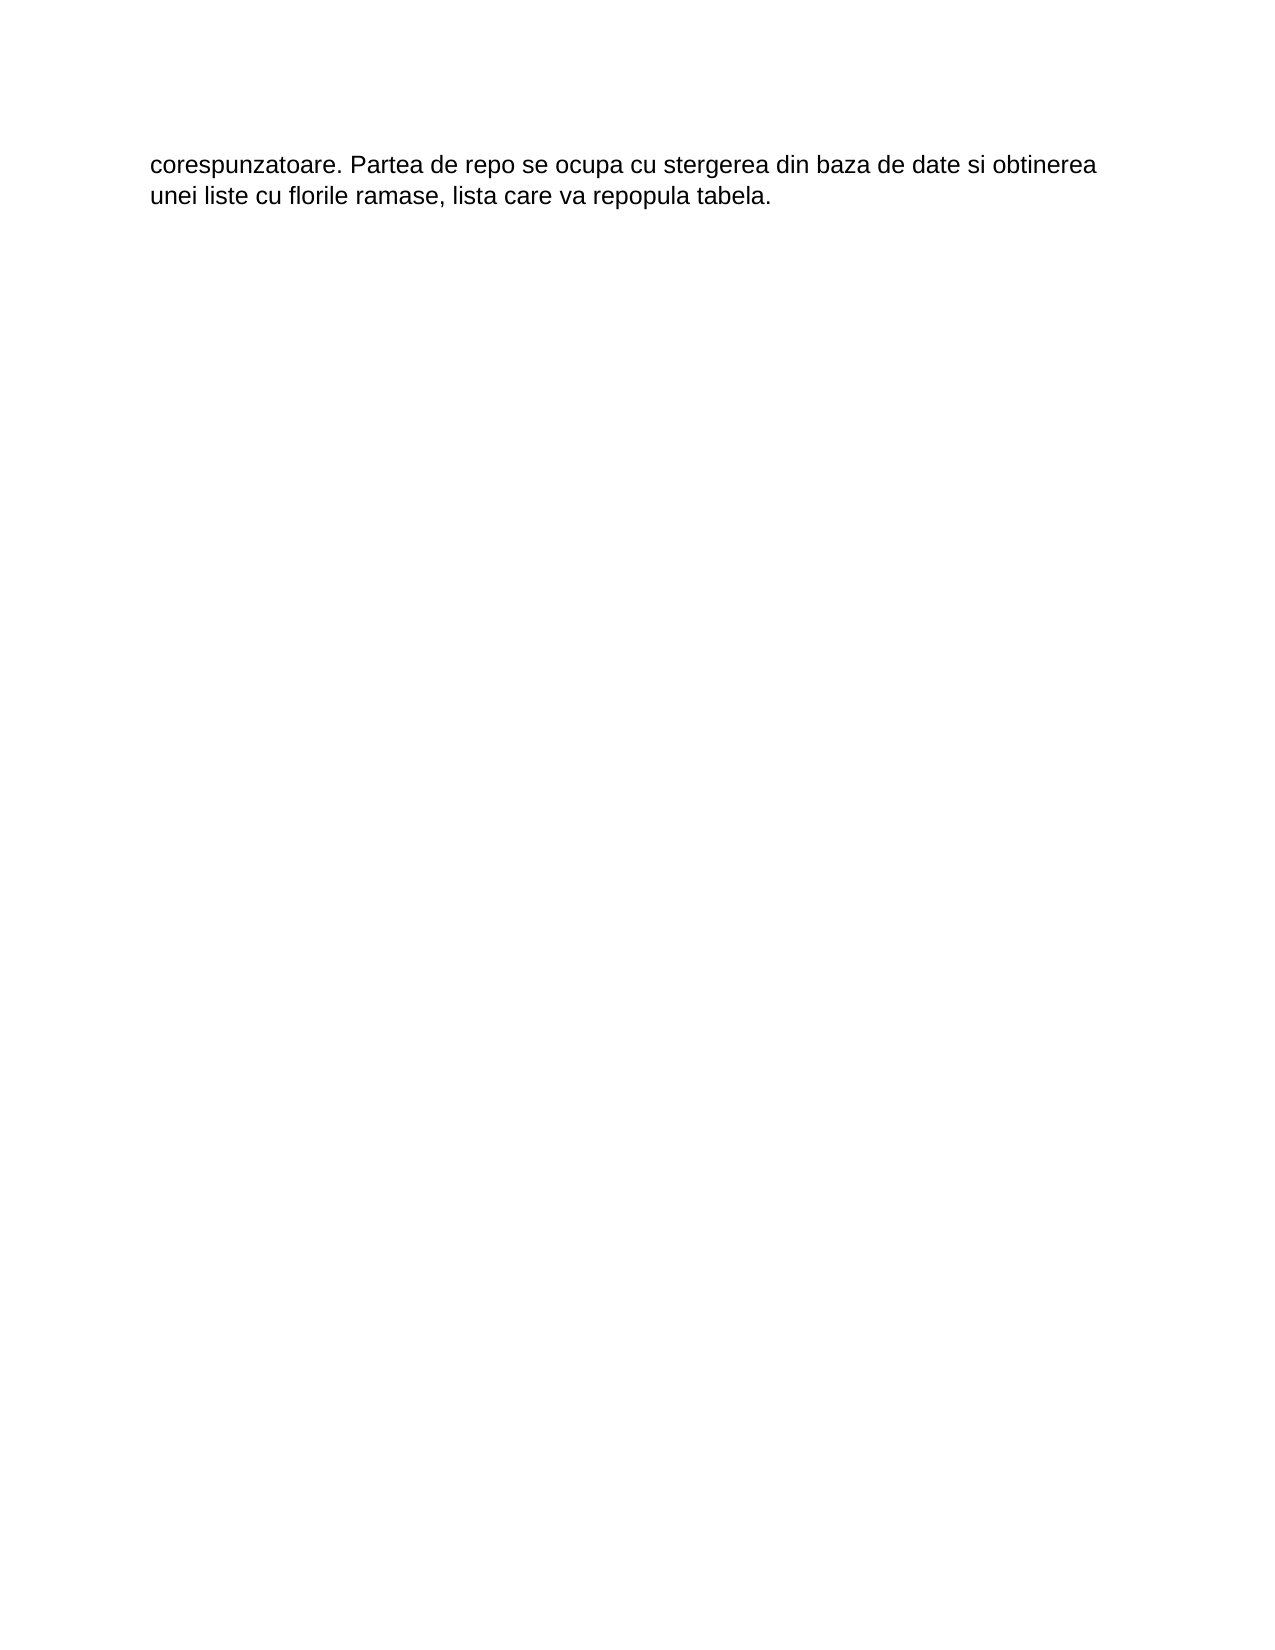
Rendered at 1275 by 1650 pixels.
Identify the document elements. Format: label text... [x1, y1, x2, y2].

text corespunzatoare. Partea de repo se ocupa cu stergerea din baza de date si obtinerea unei liste cu florile ramase, lista care va repopula tabela. [150, 150, 1125, 210]
